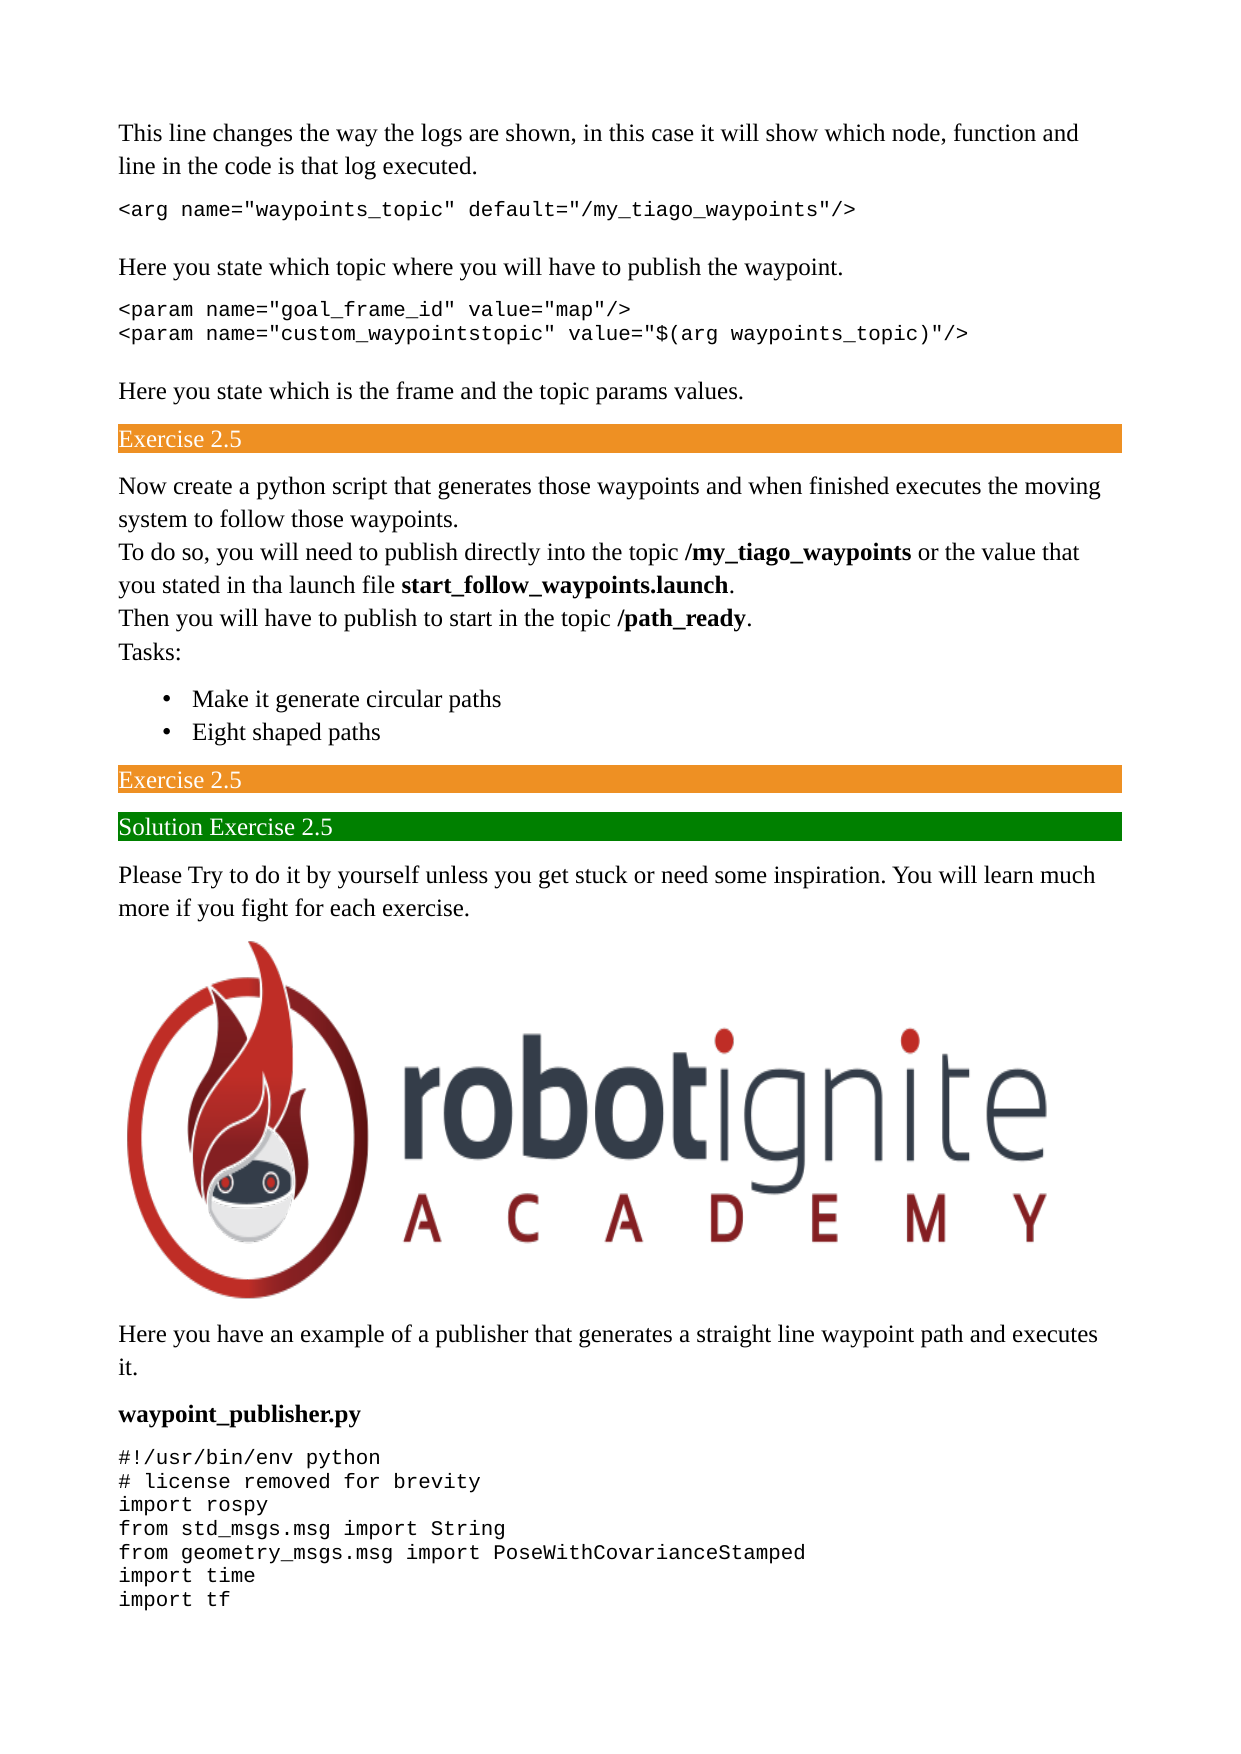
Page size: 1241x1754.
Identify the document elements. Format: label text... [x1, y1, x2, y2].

text Now create a python script that generates those waypoints and when finished executes the moving system to follow those waypoints. To do so, you will need to publish directly into the topic /my_tiago_waypoints or the value that you stated in tha launch file start_follow_waypoints.launch. Then you will have to publish to start in the topic /path_ready. Tasks: [118, 471, 1122, 665]
text from std_msgs.msg import String [118, 1518, 1122, 1542]
text from geometry_msgs.msg import PoseWithCovarianceStamped [118, 1542, 1122, 1565]
text Exercise 2.5 [118, 765, 1122, 793]
text import time [118, 1565, 1122, 1589]
text Please Try to do it by yourself unless you get stuck or need some inspiration. You will learn much more if you fight for each exercise. [118, 860, 1122, 922]
text <arg name="waypoints_topic" default="/my_tiago_waypoints"/> [118, 199, 1122, 222]
text This line changes the way the logs are shown, in this case it will show which node, function and line in the code is that log executed. [118, 118, 1122, 180]
list Make it generate circular paths [162, 684, 1122, 713]
text <param name="custom_waypointstopic" value="$(arg waypoints_topic)"/> [118, 323, 1122, 347]
text waypoint_publisher.py [118, 1399, 1122, 1428]
text #!/usr/bin/env python [118, 1447, 1122, 1471]
text import tf [118, 1589, 1122, 1613]
text Here you have an example of a publisher that generates a straight line waypoint path and executes it. [118, 1319, 1122, 1381]
text Solution Exercise 2.5 [118, 812, 1122, 841]
picture [118, 940, 1056, 1300]
text Here you state which topic where you will have to publish the waypoint. [118, 252, 1122, 281]
list Eight shaped paths [162, 717, 1122, 746]
text <param name="goal_frame_id" value="map"/> [118, 299, 1122, 323]
text Here you state which is the frame and the topic params values. [118, 376, 1122, 405]
text Exercise 2.5 [118, 424, 1122, 453]
text import rospy [118, 1494, 1122, 1518]
text # license removed for brevity [118, 1471, 1122, 1494]
